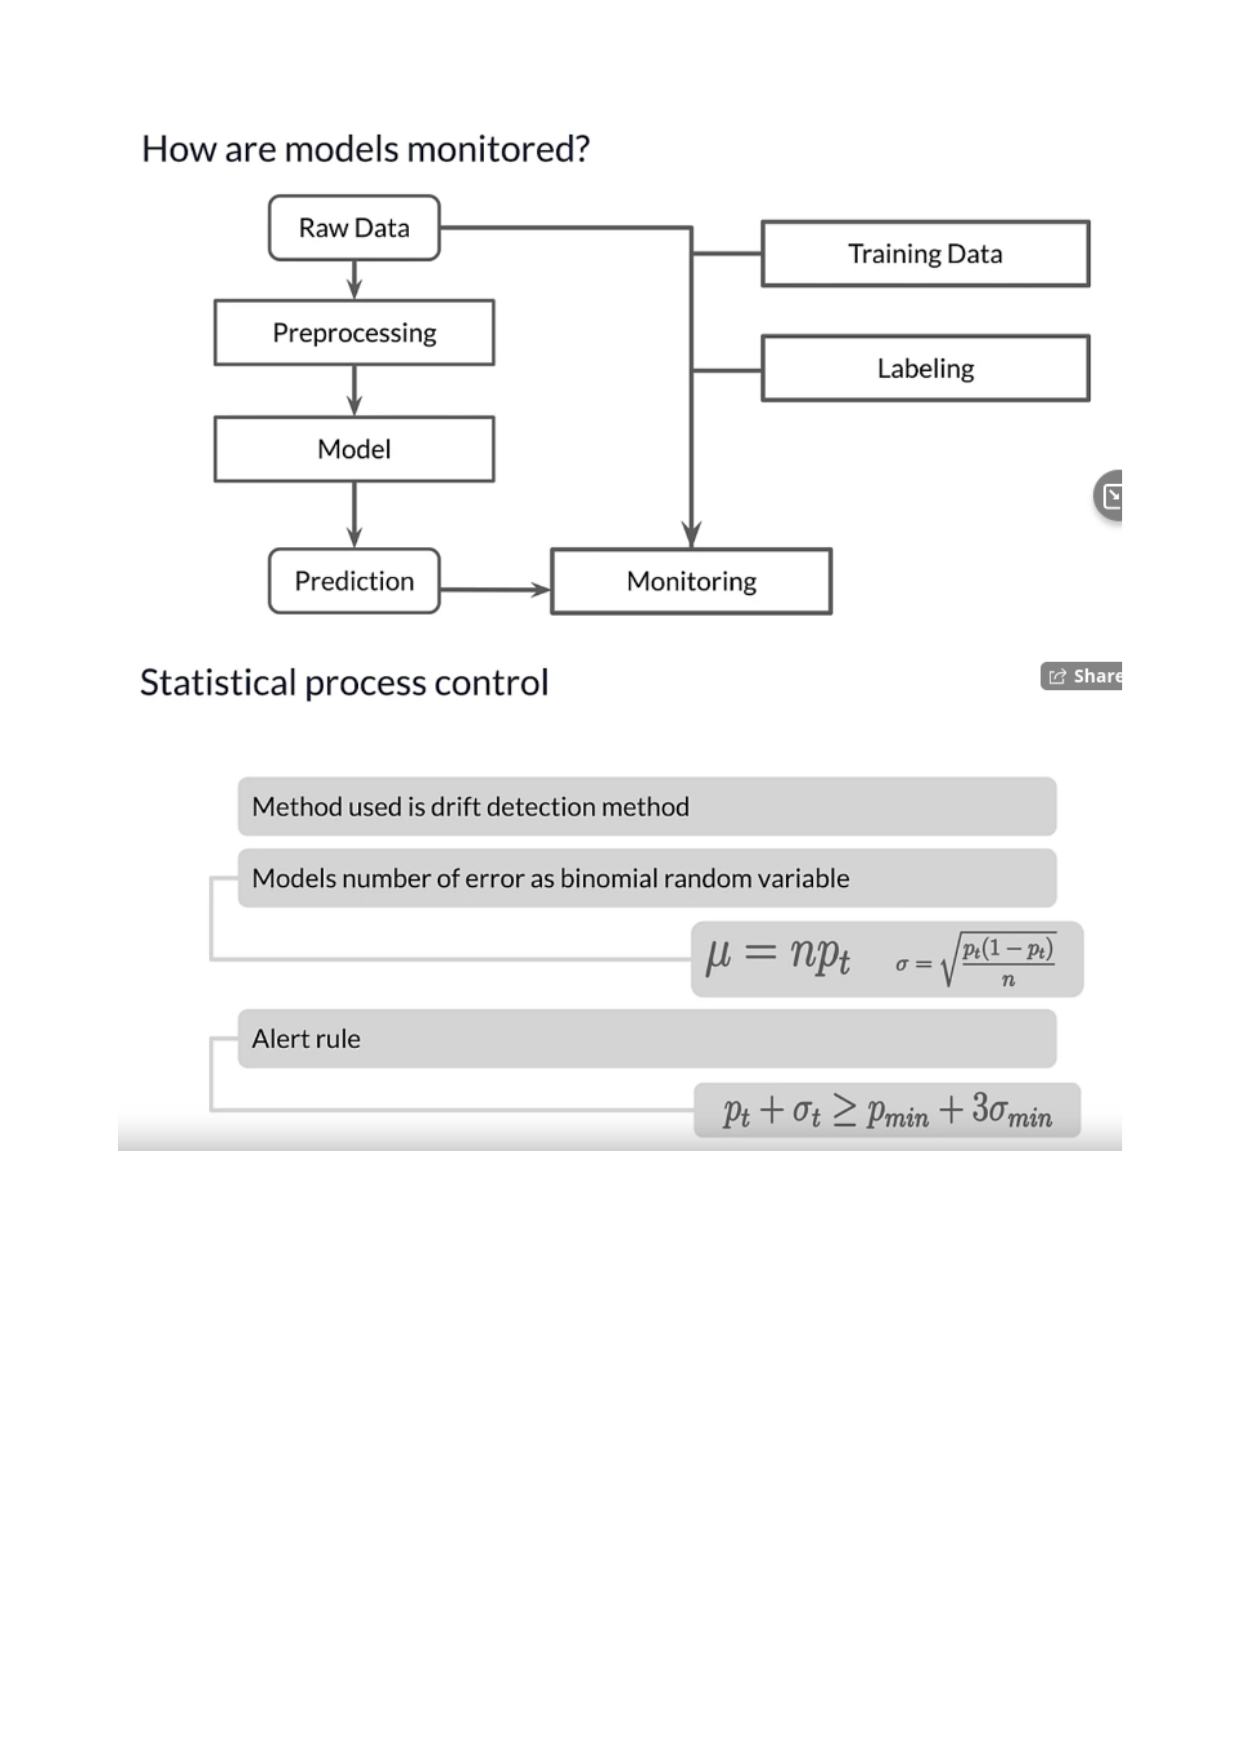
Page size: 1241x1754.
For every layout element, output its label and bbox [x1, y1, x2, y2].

picture [118, 118, 1123, 625]
picture [118, 653, 1123, 1151]
